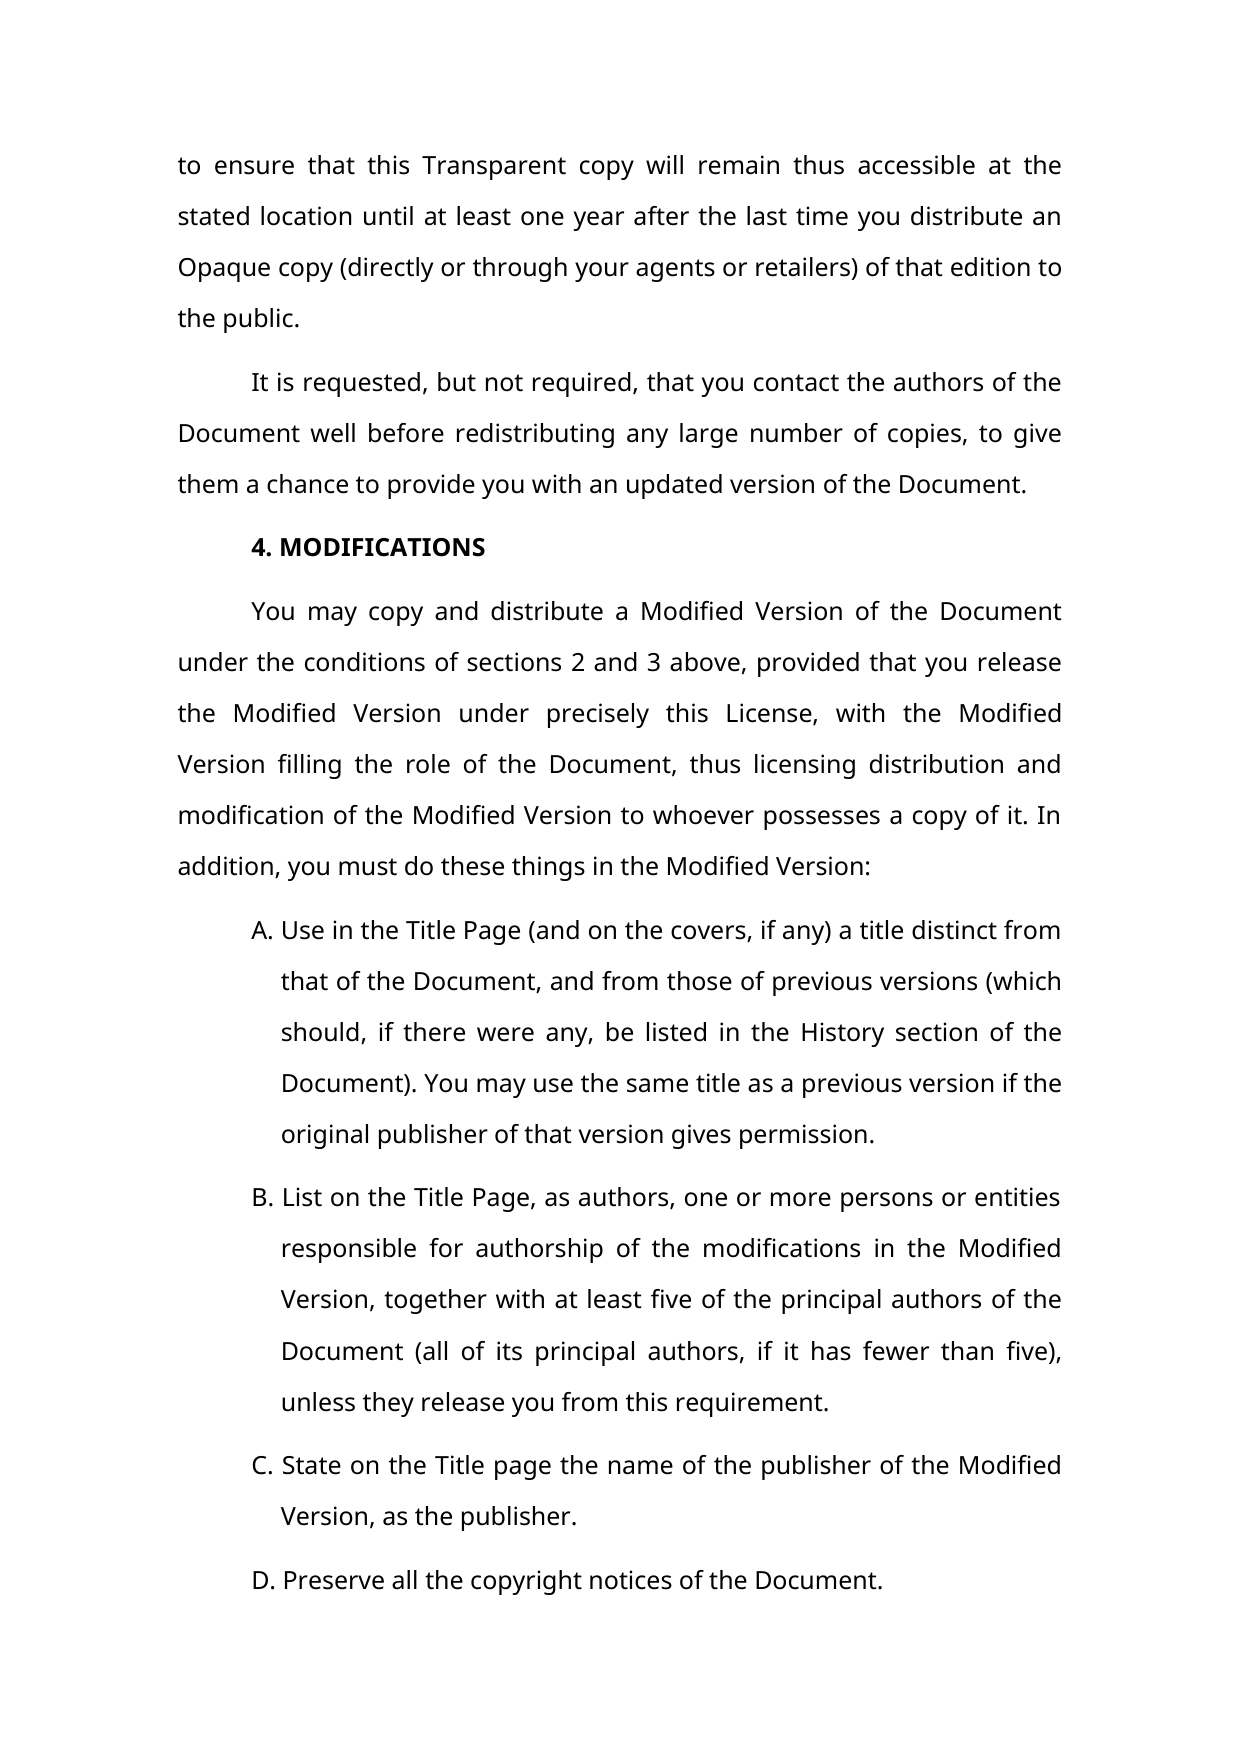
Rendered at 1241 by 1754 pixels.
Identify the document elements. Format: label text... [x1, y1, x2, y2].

text A. Use in the Title Page (and on the covers, if any) a title distinct from that of the Document, and from those of previous versions (which should, if there were any, be listed in the History section of the Document). You may use the same title as a previous version if the original publisher of that version gives permission. [251, 912, 1063, 1151]
text C. State on the Title page the name of the publisher of the Modified Version, as the publisher. [251, 1448, 1063, 1533]
text It is requested, but not required, that you contact the authors of the Document well before redistributing any large number of copies, to give them a chance to provide you with an updated version of the Document. [177, 364, 1063, 501]
text You may copy and distribute a Modified Version of the Document under the conditions of sections 2 and 3 above, provided that you release the Modified Version under precisely this License, with the Modified Version filling the role of the Document, thus licensing distribution and modification of the Modified Version to whoever possesses a copy of it. In addition, you must do these things in the Modified Version: [177, 593, 1063, 883]
text to ensure that this Transparent copy will remain thus accessible at the stated location until at least one year after the last time you distribute an Opaque copy (directly or through your agents or retailers) of that edition to the public. [177, 148, 1063, 335]
text 4. MODIFICATIONS [177, 530, 1063, 564]
text B. List on the Title Page, as authors, one or more persons or entities responsible for authorship of the modifications in the Modified Version, together with at least five of the principal authors of the Document (all of its principal authors, if it has fewer than five), unless they release you from this requirement. [251, 1180, 1063, 1418]
text D. Preserve all the copyright notices of the Document. [251, 1562, 1063, 1596]
